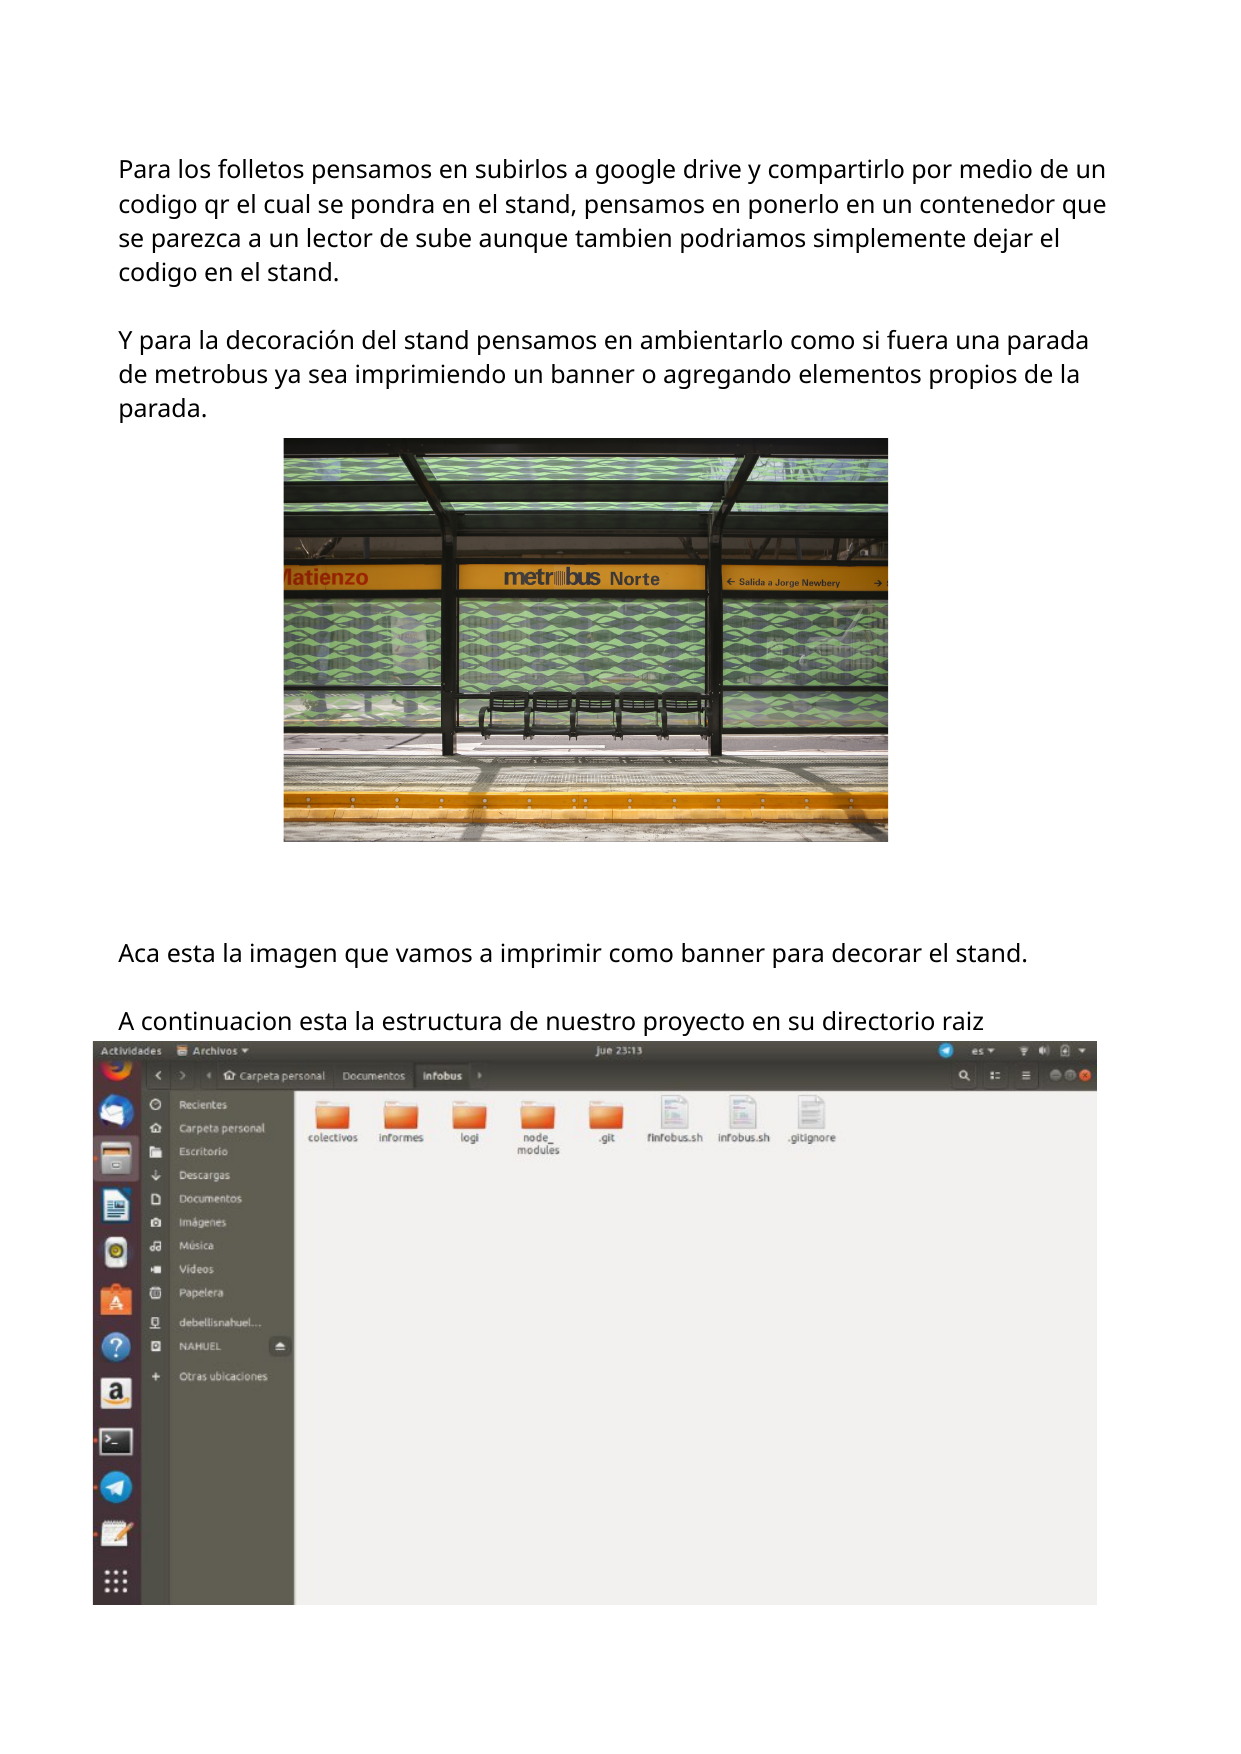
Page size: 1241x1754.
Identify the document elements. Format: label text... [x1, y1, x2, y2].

text Para los folletos pensamos en subirlos a google drive y compartirlo por medio de un codigo qr el cual se pondra en el stand, pensamos en ponerlo en un contenedor que se parezca a un lector de sube aunque tambien podriamos simplemente dejar el codigo en el stand. [118, 152, 1122, 288]
text Aca esta la imagen que vamos a imprimir como banner para decorar el stand. [118, 936, 1122, 970]
text A continuacion esta la estructura de nuestro proyecto en su directorio raiz [118, 1004, 1122, 1038]
text Y para la decoración del stand pensamos en ambientarlo como si fuera una parada de metrobus ya sea imprimiendo un banner o agregando elementos propios de la parada. [118, 322, 1122, 425]
picture [92, 1041, 1097, 1605]
picture [283, 438, 889, 842]
